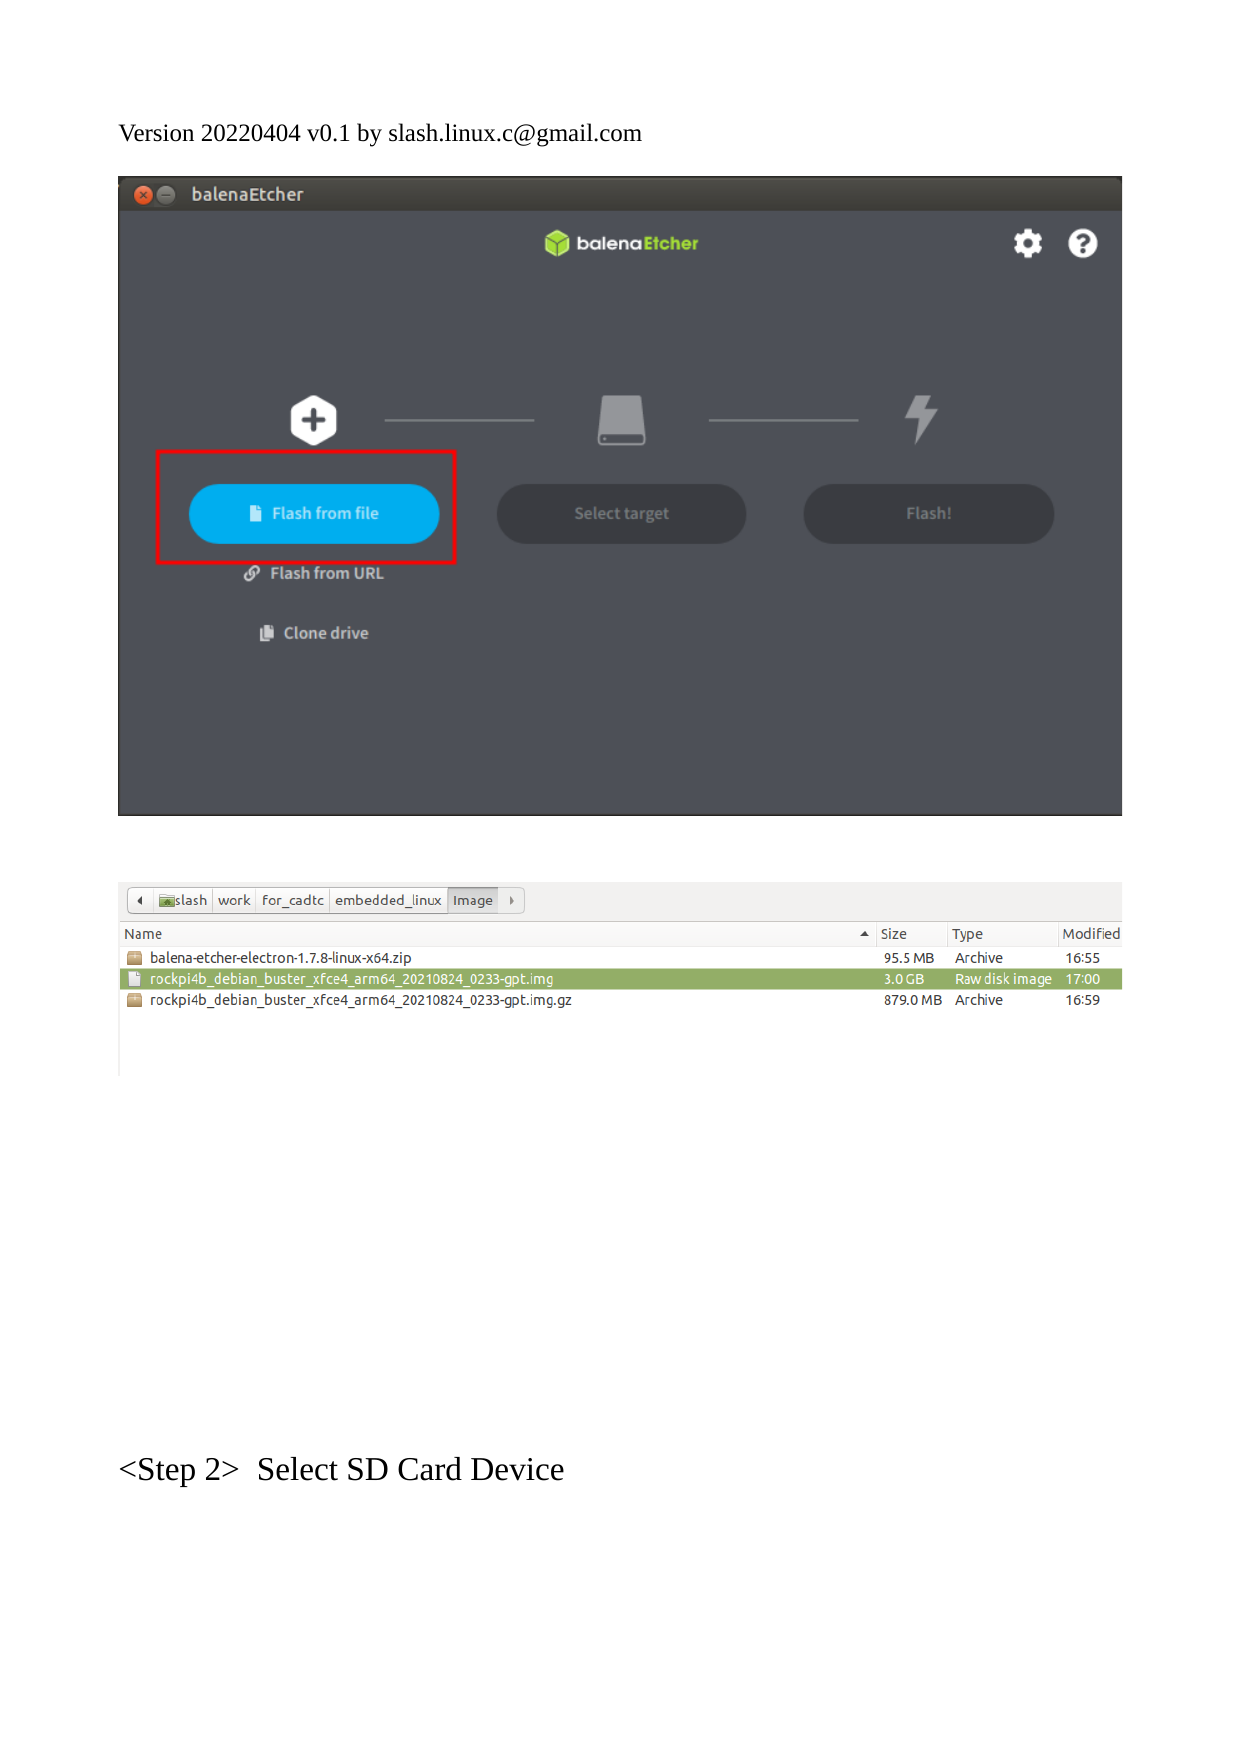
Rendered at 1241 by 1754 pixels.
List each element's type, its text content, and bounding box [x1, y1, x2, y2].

text <Step 2> Select SD Card Device [118, 1449, 1122, 1487]
picture [118, 882, 1123, 1076]
picture [118, 176, 1123, 816]
